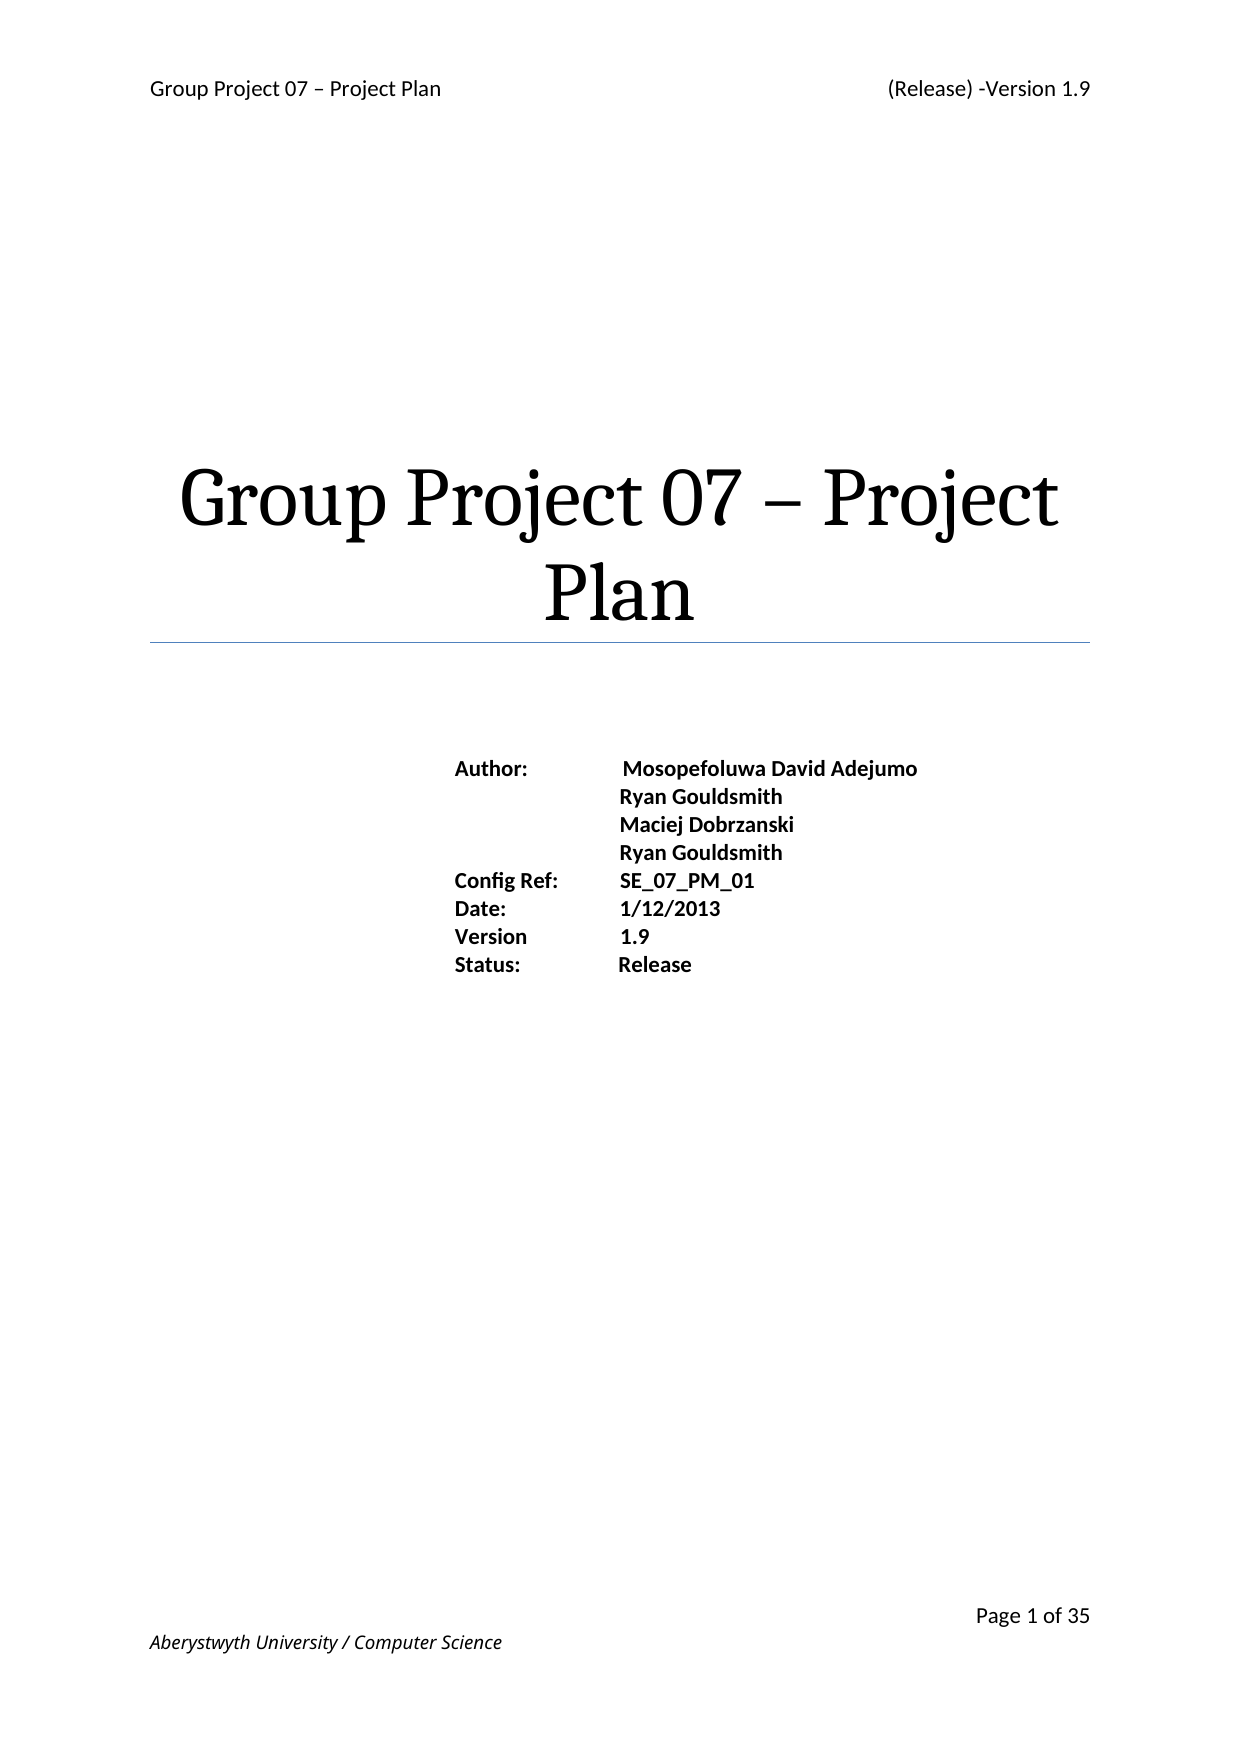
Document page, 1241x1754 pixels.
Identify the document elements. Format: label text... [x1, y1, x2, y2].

table_cell Date: 1/12/2013 Version 1.9 Status: Release [150, 894, 1090, 978]
table_cell [150, 978, 1090, 1016]
table_cell Author: Mosopefoluwa David Adejumo Ryan Gouldsmith Maciej Dobrzanski Ryan Gouldsmith Config Ref: SE_07_PM_01 [150, 754, 1090, 894]
table_cell [150, 1091, 1090, 1128]
table_cell [150, 717, 1090, 754]
table_cell [150, 1016, 1090, 1053]
table_cell [150, 1053, 1090, 1091]
table_header [150, 150, 1090, 450]
table_cell [150, 643, 1090, 717]
table_cell Group Project 07 – Project Plan [150, 450, 1090, 642]
